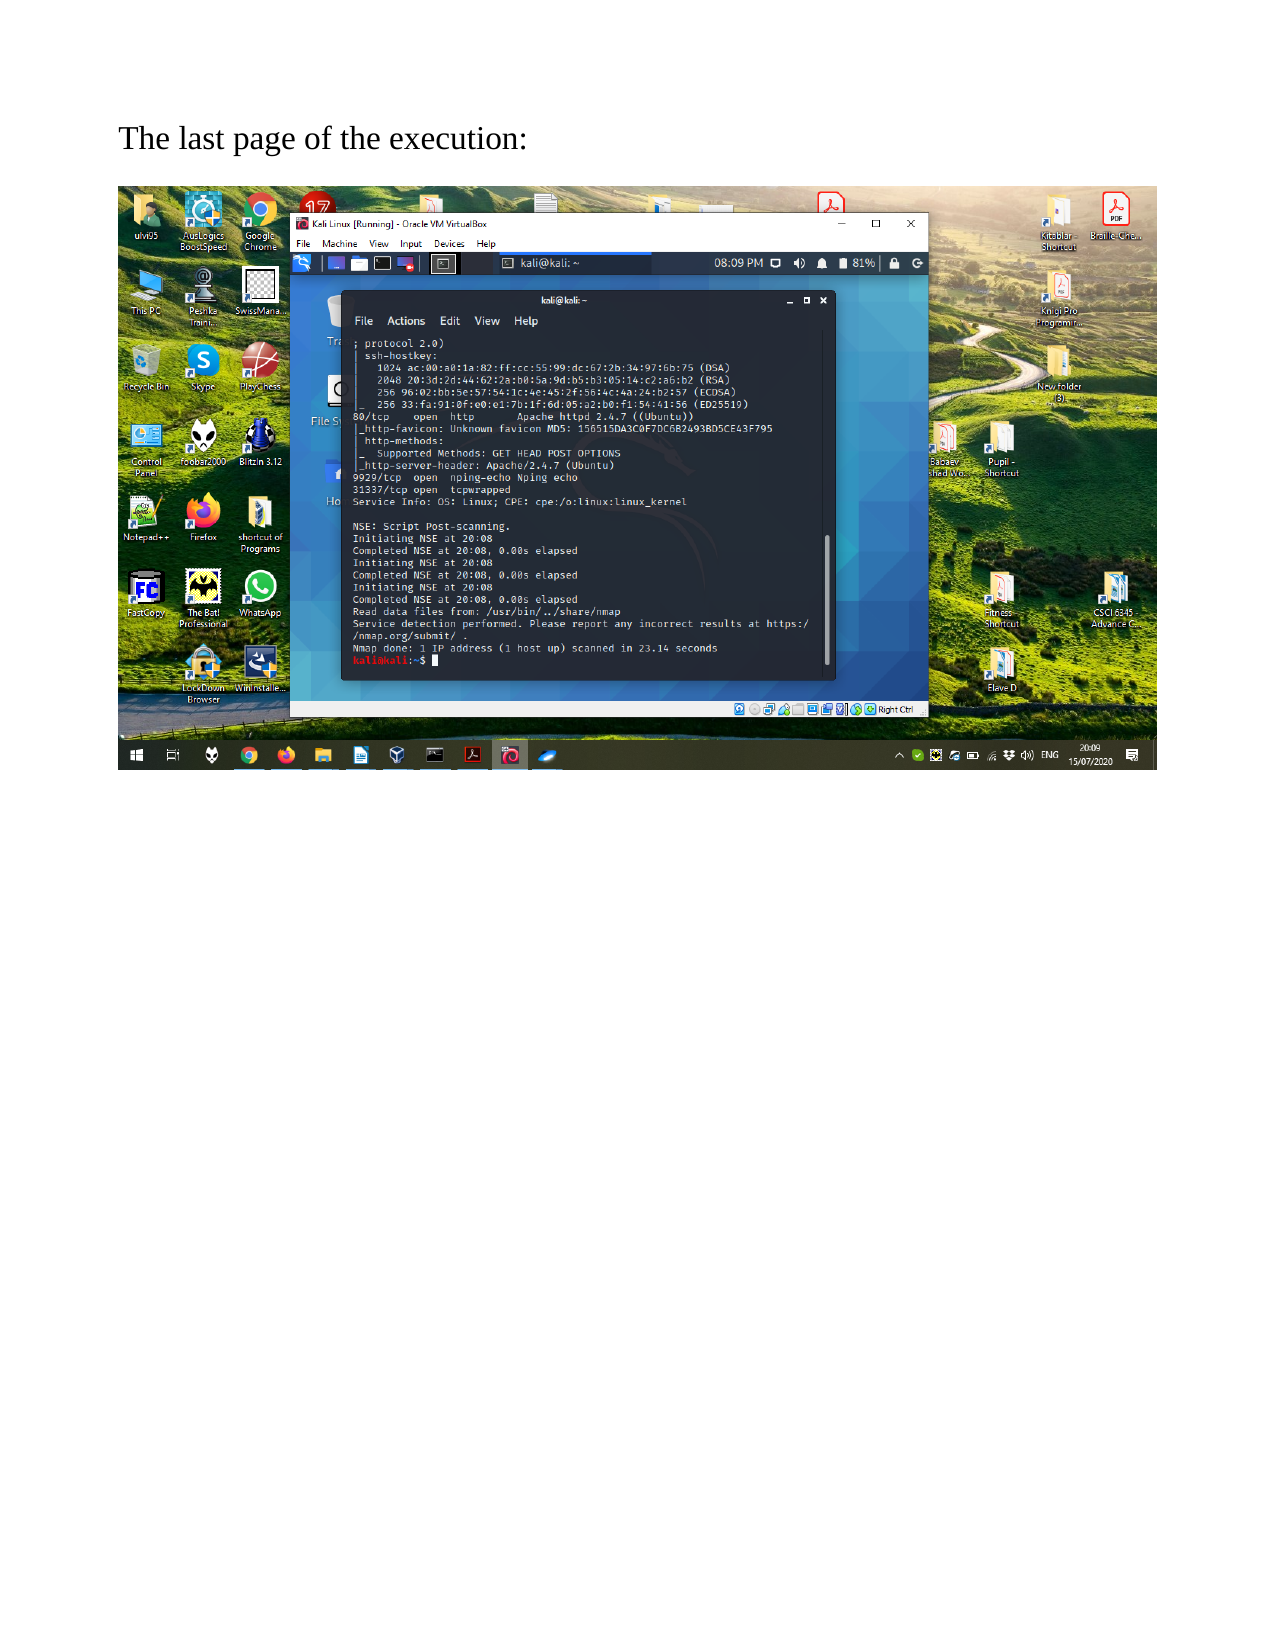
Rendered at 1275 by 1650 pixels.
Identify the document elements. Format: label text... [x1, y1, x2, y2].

text The last page of the execution: [118, 118, 1157, 156]
picture [118, 186, 1157, 770]
